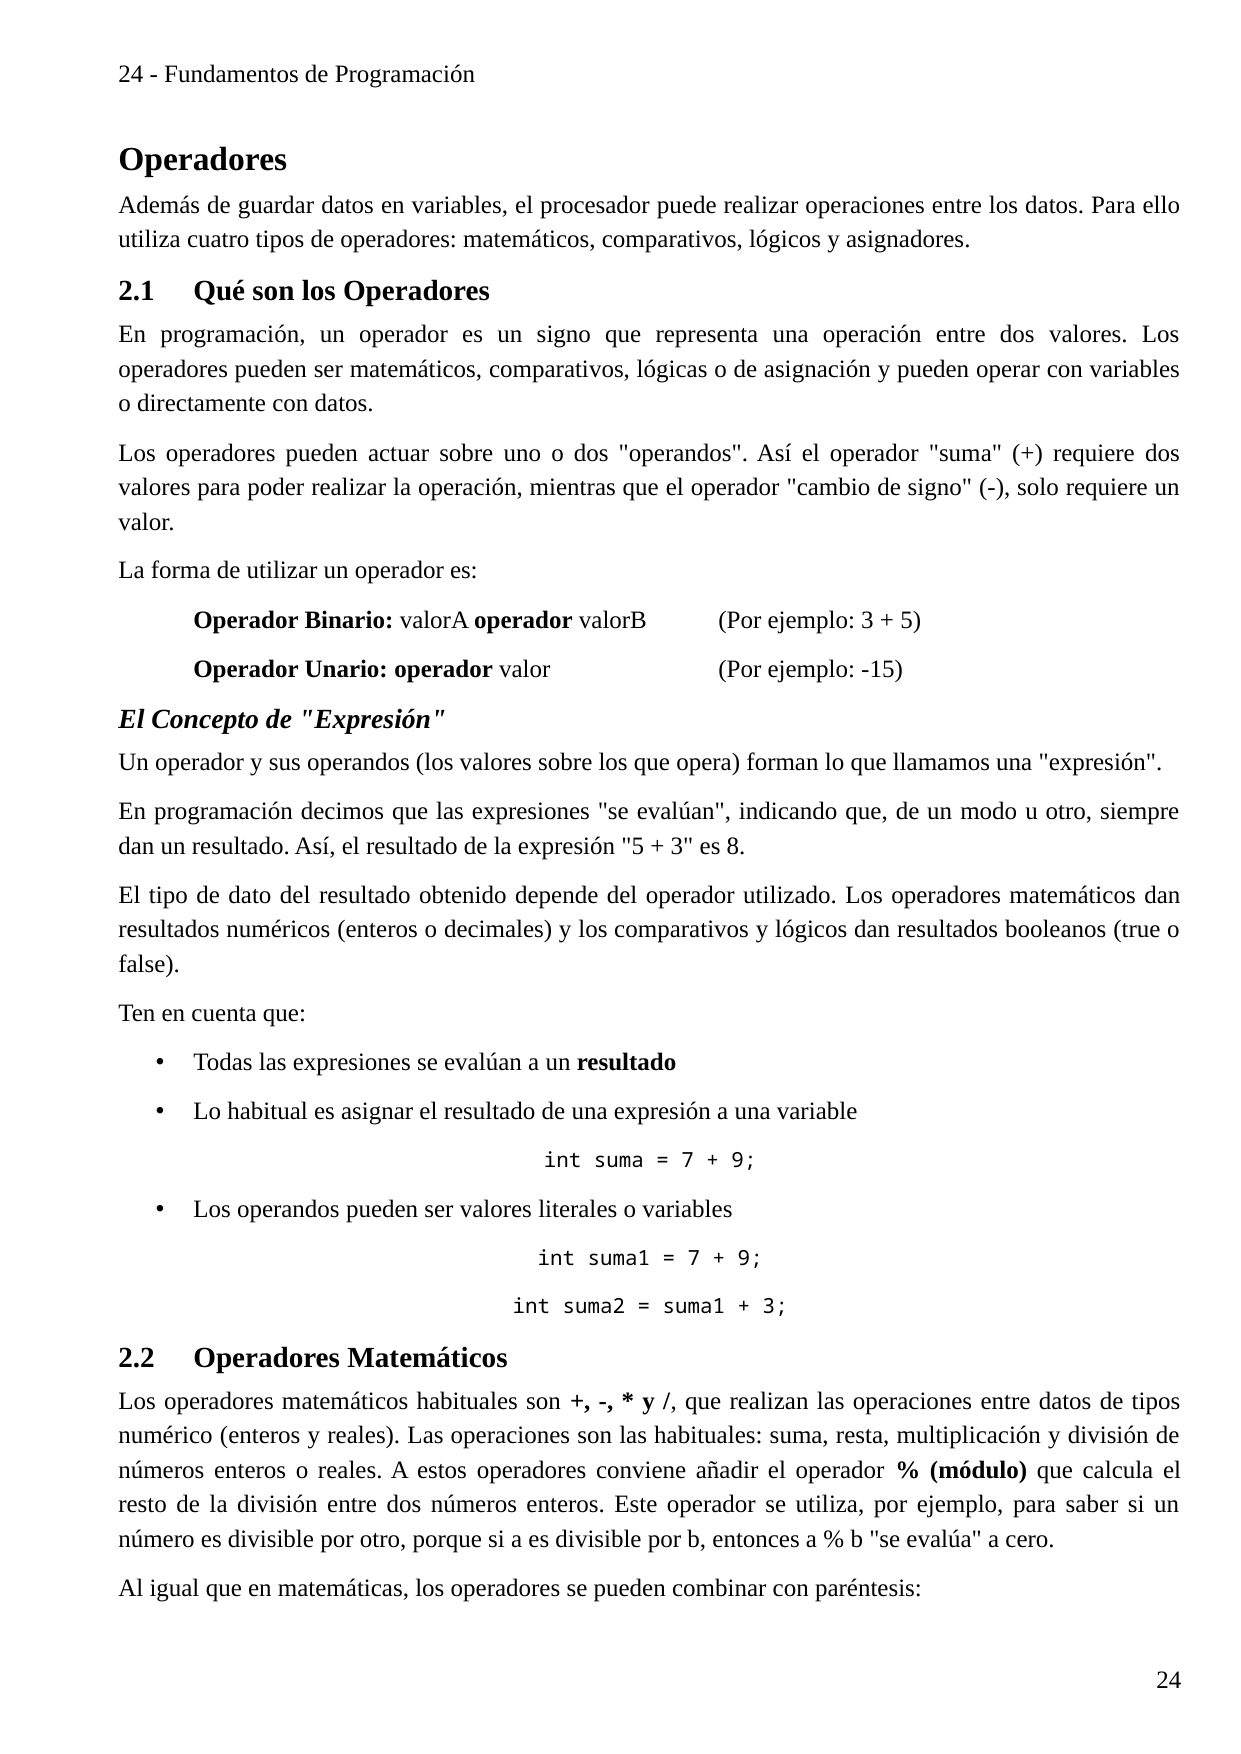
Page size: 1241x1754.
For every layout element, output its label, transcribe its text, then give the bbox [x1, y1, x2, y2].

subtitle El Concepto de "Expresión" [118, 703, 1181, 735]
subtitle Operadores Matemáticos [118, 1340, 1181, 1373]
subtitle Operadores [118, 139, 1181, 177]
text Operador Unario: operador valor (Por ejemplo: -15) [193, 654, 1181, 682]
text int suma = 7 + 9; [118, 1145, 1181, 1173]
list Los operandos pueden ser valores literales o variables [156, 1194, 1181, 1222]
text Los operadores pueden actuar sobre uno o dos "operandos". Así el operador "suma" (+) requiere dos valores para poder realizar la operación, mientras que el operador "cambio de signo" (-), solo requiere un valor. [118, 438, 1181, 535]
text int suma1 = 7 + 9; [118, 1243, 1181, 1271]
text La forma de utilizar un operador es: [118, 556, 1181, 584]
text Los operadores matemáticos habituales son +, -, * y /, que realizan las operaciones entre datos de tipos numérico (enteros y reales). Las operaciones son las habituales: suma, resta, multiplicación y división de números enteros o reales. A estos operadores conviene añadir el operador % (módulo) que calcula el resto de la división entre dos números enteros. Este operador se utiliza, por ejemplo, para saber si un número es divisible por otro, porque si a es divisible por b, entonces a % b "se evalúa" a cero. [118, 1386, 1181, 1553]
text En programación, un operador es un signo que representa una operación entre dos valores. Los operadores pueden ser matemáticos, comparativos, lógicas o de asignación y pueden operar con variables o directamente con datos. [118, 319, 1181, 417]
text int suma2 = suma1 + 3; [118, 1291, 1181, 1320]
list Lo habitual es asignar el resultado de una expresión a una variable [156, 1096, 1181, 1125]
text El tipo de dato del resultado obtenido depende del operador utilizado. Los operadores matemáticos dan resultados numéricos (enteros o decimales) y los comparativos y lógicos dan resultados booleanos (true o false). [118, 880, 1181, 977]
text Además de guardar datos en variables, el procesador puede realizar operaciones entre los datos. Para ello utiliza cuatro tipos de operadores: matemáticos, comparativos, lógicos y asignadores. [118, 190, 1181, 253]
subtitle Qué son los Operadores [118, 273, 1181, 307]
text Ten en cuenta que: [118, 998, 1181, 1027]
list Todas las expresiones se evalúan a un resultado [156, 1047, 1181, 1076]
text En programación decimos que las expresiones "se evalúan", indicando que, de un modo u otro, siempre dan un resultado. Así, el resultado de la expresión "5 + 3" es 8. [118, 796, 1181, 859]
text Al igual que en matemáticas, los operadores se pueden combinar con paréntesis: [118, 1573, 1181, 1602]
text Operador Binario: valorA operador valorB (Por ejemplo: 3 + 5) [193, 605, 1181, 633]
text Un operador y sus operandos (los valores sobre los que opera) forman lo que llamamos una "expresión". [118, 747, 1181, 776]
